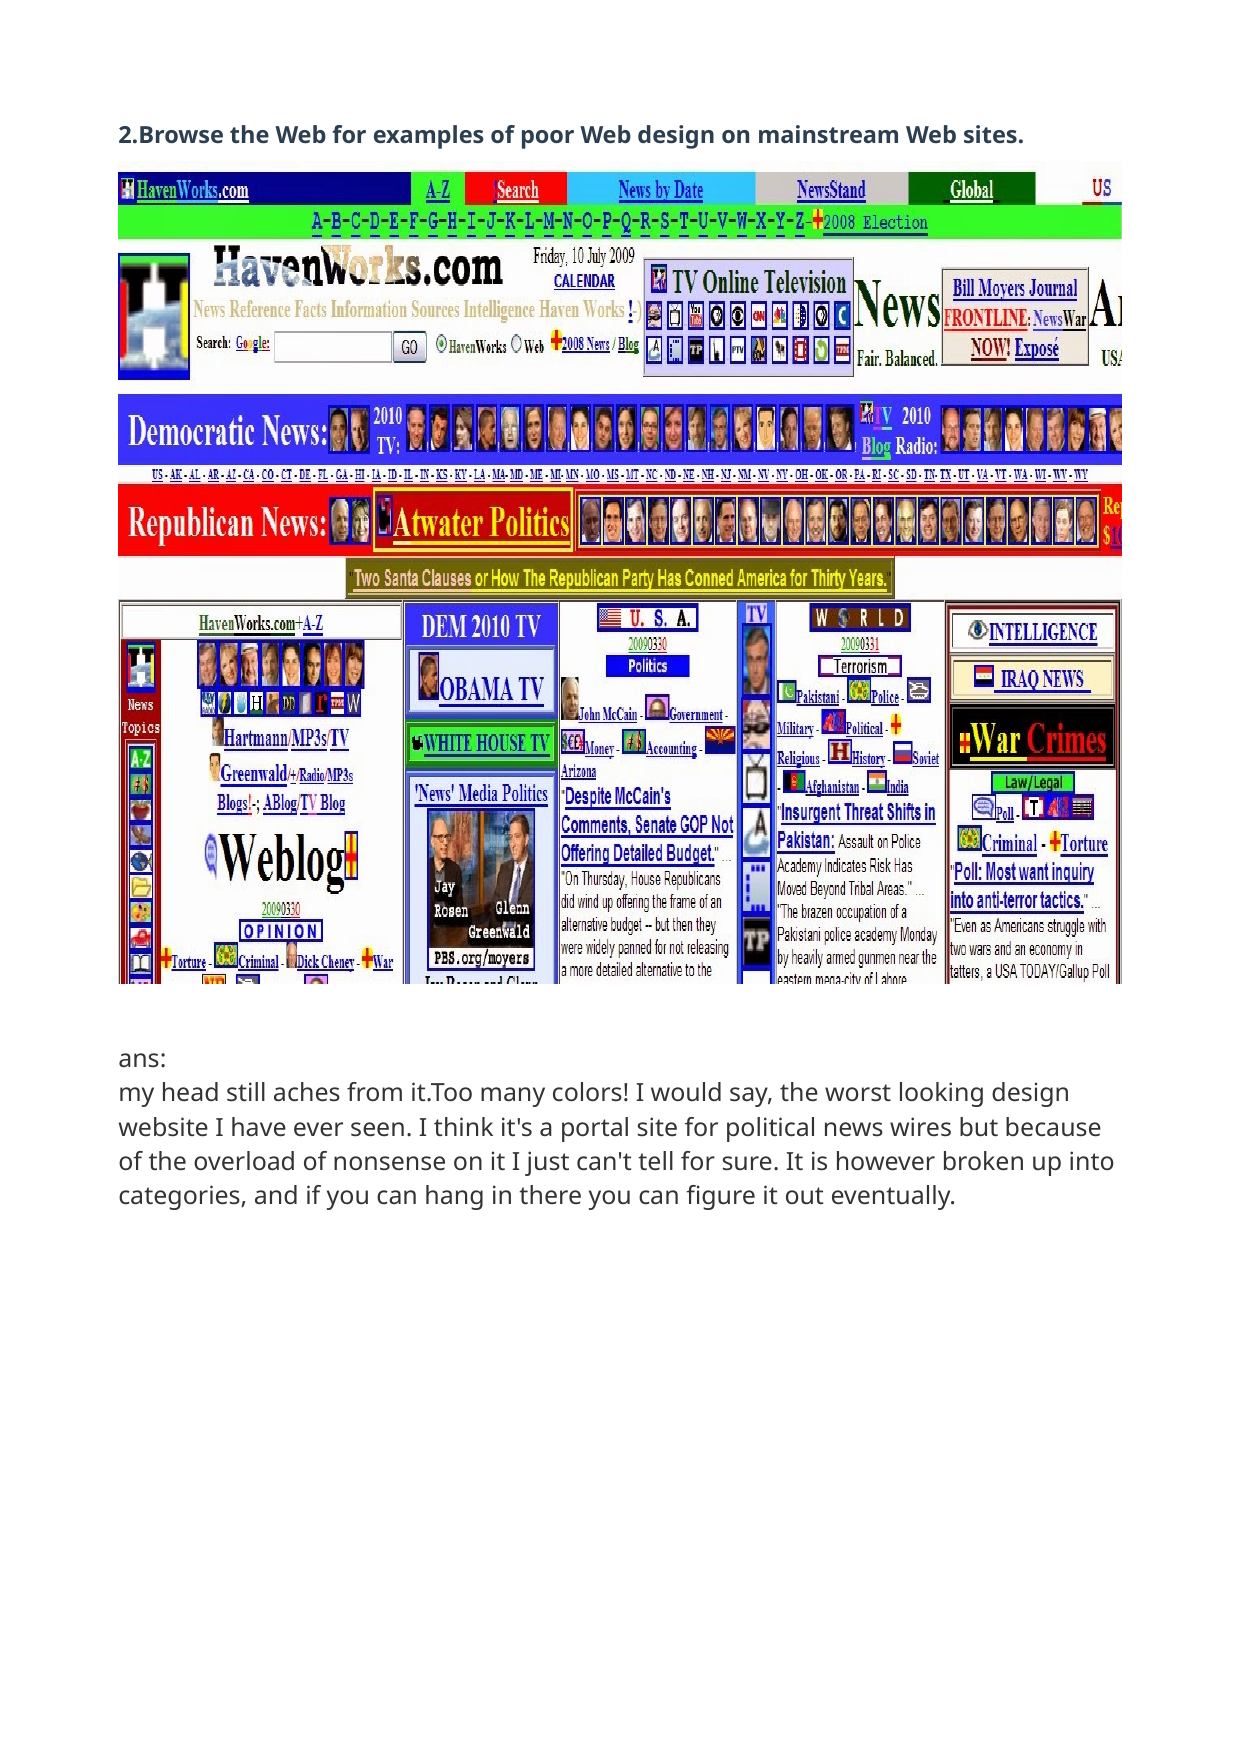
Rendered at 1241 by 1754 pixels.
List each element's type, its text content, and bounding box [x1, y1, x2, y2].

text ans: my head still aches from it.Too many colors! I would say, the worst looking design website I have ever seen. I think it's a portal site for political news wires but because of the overload of nonsense on it I just can't tell for sure. It is however broken up into categories, and if you can hang in there you can figure it out eventually. [118, 1041, 1122, 1211]
text 2.Browse the Web for examples of poor Web design on mainstream Web sites. [118, 118, 1122, 150]
picture [118, 161, 1122, 984]
